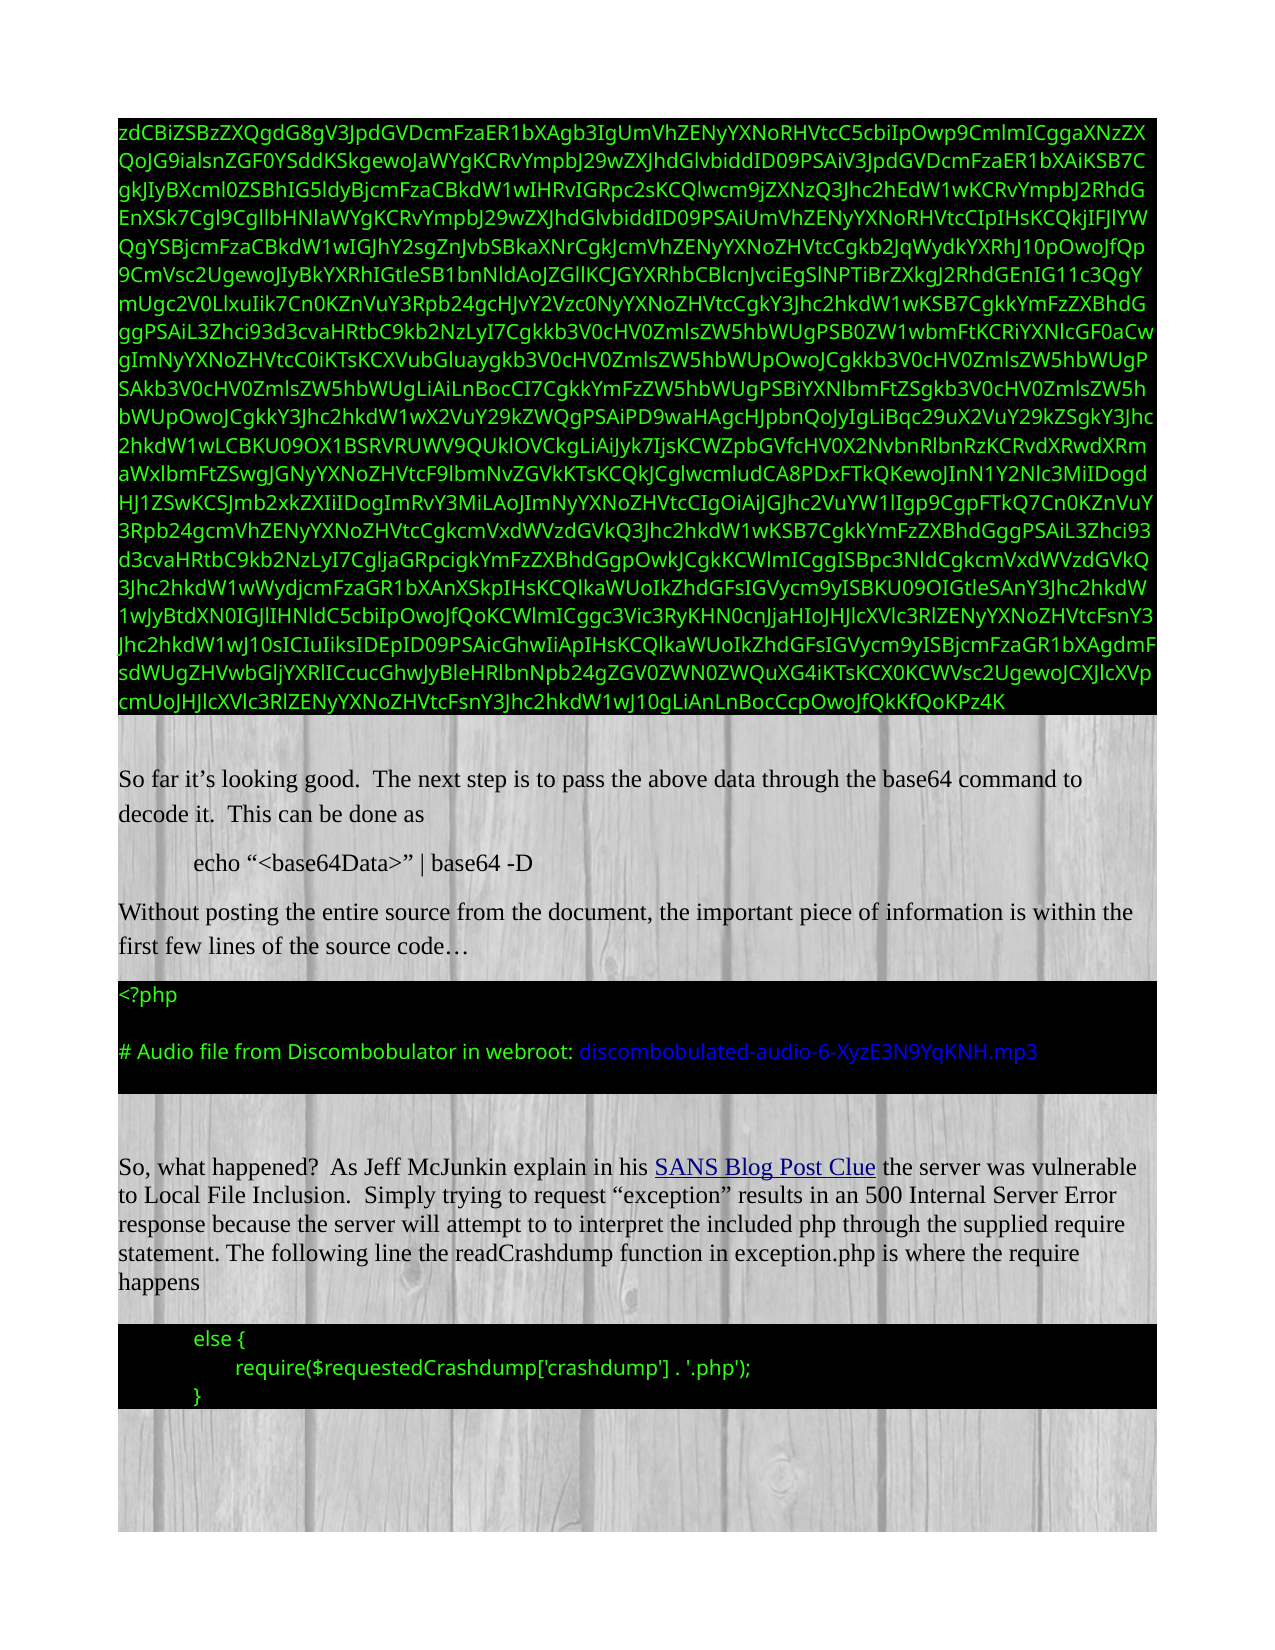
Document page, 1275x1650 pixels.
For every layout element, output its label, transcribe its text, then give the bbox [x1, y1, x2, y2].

picture [118, 1296, 1157, 1324]
text <?php [118, 981, 1157, 1009]
text Without posting the entire source from the document, the important piece of information is within the first few lines of the source code… [118, 897, 1157, 960]
text zdCBiZSBzZXQgdG8gV3JpdGVDcmFzaER1bXAgb3IgUmVhZENyYXNoRHVtcC5cbiIpOwp9CmlmICggaXNzZXQoJG9ialsnZGF0YSddKSkgewoJaWYgKCRvYmpbJ29wZXJhdGlvbiddID09PSAiV3JpdGVDcmFzaER1bXAiKSB7CgkJIyBXcml0ZSBhIG5ldyBjcmFzaCBkdW1wIHRvIGRpc2sKCQlwcm9jZXNzQ3Jhc2hEdW1wKCRvYmpbJ2RhdGEnXSk7Cgl9CgllbHNlaWYgKCRvYmpbJ29wZXJhdGlvbiddID09PSAiUmVhZENyYXNoRHVtcCIpIHsKCQkjIFJlYWQgYSBjcmFzaCBkdW1wIGJhY2sgZnJvbSBkaXNrCgkJcmVhZENyYXNoZHVtcCgkb2JqWydkYXRhJ10pOwoJfQp9CmVsc2UgewoJIyBkYXRhIGtleSB1bnNldAoJZGllKCJGYXRhbCBlcnJvciEgSlNPTiBrZXkgJ2RhdGEnIG11c3QgYmUgc2V0LlxuIik7Cn0KZnVuY3Rpb24gcHJvY2Vzc0NyYXNoZHVtcCgkY3Jhc2hkdW1wKSB7CgkkYmFzZXBhdGggPSAiL3Zhci93d3cvaHRtbC9kb2NzLyI7Cgkkb3V0cHV0ZmlsZW5hbWUgPSB0ZW1wbmFtKCRiYXNlcGF0aCwgImNyYXNoZHVtcC0iKTsKCXVubGluaygkb3V0cHV0ZmlsZW5hbWUpOwoJCgkkb3V0cHV0ZmlsZW5hbWUgPSAkb3V0cHV0ZmlsZW5hbWUgLiAiLnBocCI7CgkkYmFzZW5hbWUgPSBiYXNlbmFtZSgkb3V0cHV0ZmlsZW5hbWUpOwoJCgkkY3Jhc2hkdW1wX2VuY29kZWQgPSAiPD9waHAgcHJpbnQoJyIgLiBqc29uX2VuY29kZSgkY3Jhc2hkdW1wLCBKU09OX1BSRVRUWV9QUklOVCkgLiAiJyk7IjsKCWZpbGVfcHV0X2NvbnRlbnRzKCRvdXRwdXRmaWxlbmFtZSwgJGNyYXNoZHVtcF9lbmNvZGVkKTsKCQkJCglwcmludCA8PDxFTkQKewoJInN1Y2Nlc3MiIDogdHJ1ZSwKCSJmb2xkZXIiIDogImRvY3MiLAoJImNyYXNoZHVtcCIgOiAiJGJhc2VuYW1lIgp9CgpFTkQ7Cn0KZnVuY3Rpb24gcmVhZENyYXNoZHVtcCgkcmVxdWVzdGVkQ3Jhc2hkdW1wKSB7CgkkYmFzZXBhdGggPSAiL3Zhci93d3cvaHRtbC9kb2NzLyI7CgljaGRpcigkYmFzZXBhdGgpOwkJCgkKCWlmICggISBpc3NldCgkcmVxdWVzdGVkQ3Jhc2hkdW1wWydjcmFzaGR1bXAnXSkpIHsKCQlkaWUoIkZhdGFsIGVycm9yISBKU09OIGtleSAnY3Jhc2hkdW1wJyBtdXN0IGJlIHNldC5cbiIpOwoJfQoKCWlmICggc3Vic3RyKHN0cnJjaHIoJHJlcXVlc3RlZENyYXNoZHVtcFsnY3Jhc2hkdW1wJ10sICIuIiksIDEpID09PSAicGhwIiApIHsKCQlkaWUoIkZhdGFsIGVycm9yISBjcmFzaGR1bXAgdmFsdWUgZHVwbGljYXRlICcucGhwJyBleHRlbnNpb24gZGV0ZWN0ZWQuXG4iKTsKCX0KCWVsc2UgewoJCXJlcXVpcmUoJHJlcXVlc3RlZENyYXNoZHVtcFsnY3Jhc2hkdW1wJ10gLiAnLnBocCcpOwoJfQkKfQoKPz4K [118, 118, 1157, 715]
text require($requestedCrashdump['crashdump'] . '.php'); [118, 1353, 1157, 1381]
picture [118, 715, 1157, 764]
text echo “<base64Data>” | base64 -D [193, 848, 1157, 877]
picture [118, 828, 1157, 897]
text # Audio file from Discombobulator in webroot: discombobulated-audio-6-XyzE3N9YqKNH.mp3 [118, 1037, 1157, 1066]
picture [118, 1409, 1157, 1532]
picture [118, 960, 1157, 981]
text } [118, 1381, 1157, 1409]
picture [118, 1094, 1157, 1152]
text So, what happened? As Jeff McJunkin explain in his SANS Blog Post Clue the server was vulnerable to Local File Inclusion. Simply trying to request “exception” results in an 500 Internal Server Error response because the server will attempt to to interpret the included php through the supplied require statement. The following line the readCrashdump function in exception.php is where the require happens [118, 1152, 1157, 1296]
text So far it’s looking good. The next step is to pass the above data through the base64 command to decode it. This can be done as [118, 764, 1157, 828]
text else { [118, 1324, 1157, 1353]
